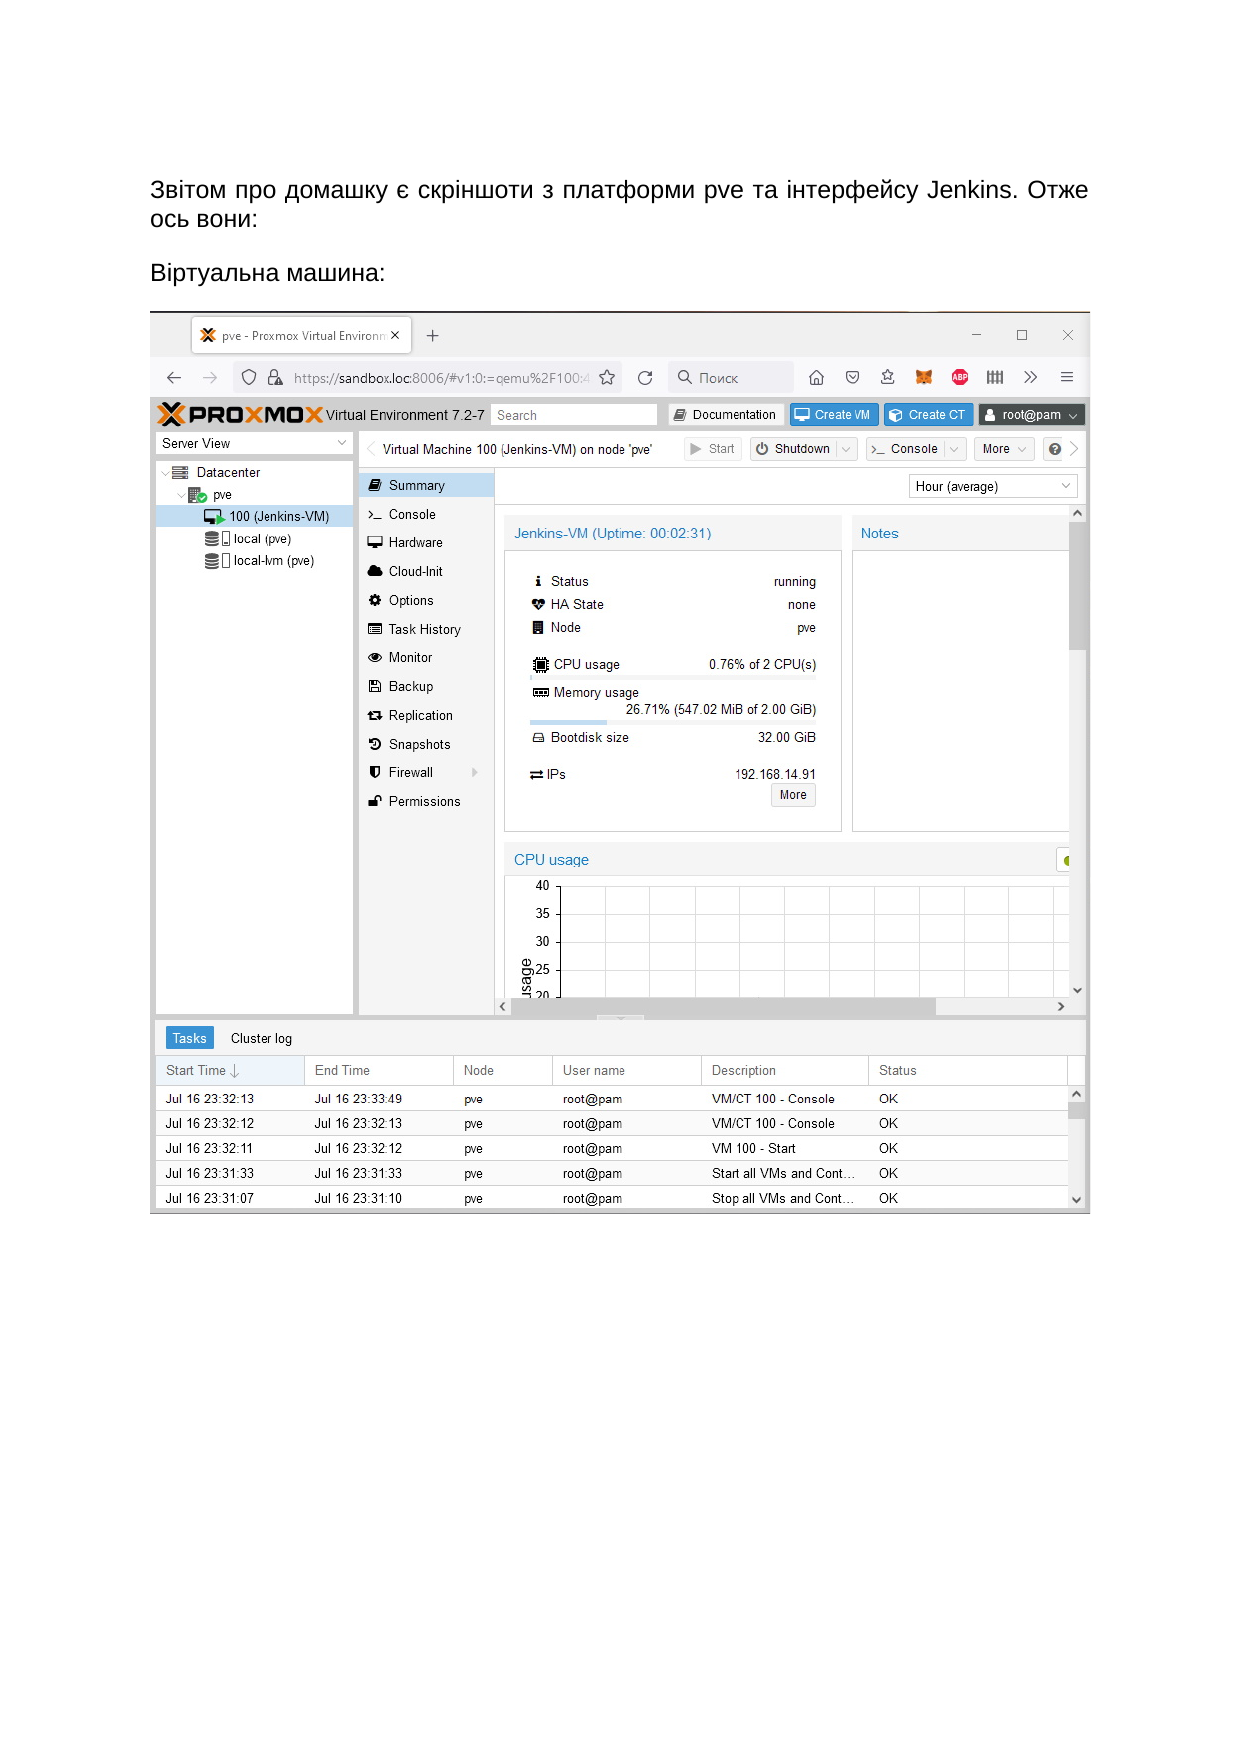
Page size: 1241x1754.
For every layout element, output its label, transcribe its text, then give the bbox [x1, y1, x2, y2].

picture [150, 311, 1091, 1214]
text Віртуальна машина: [150, 257, 1090, 286]
text Звітом про домашку є скріншоти з платформи pve та інтерфейсу Jenkins. Отже ось вони: [150, 175, 1090, 232]
